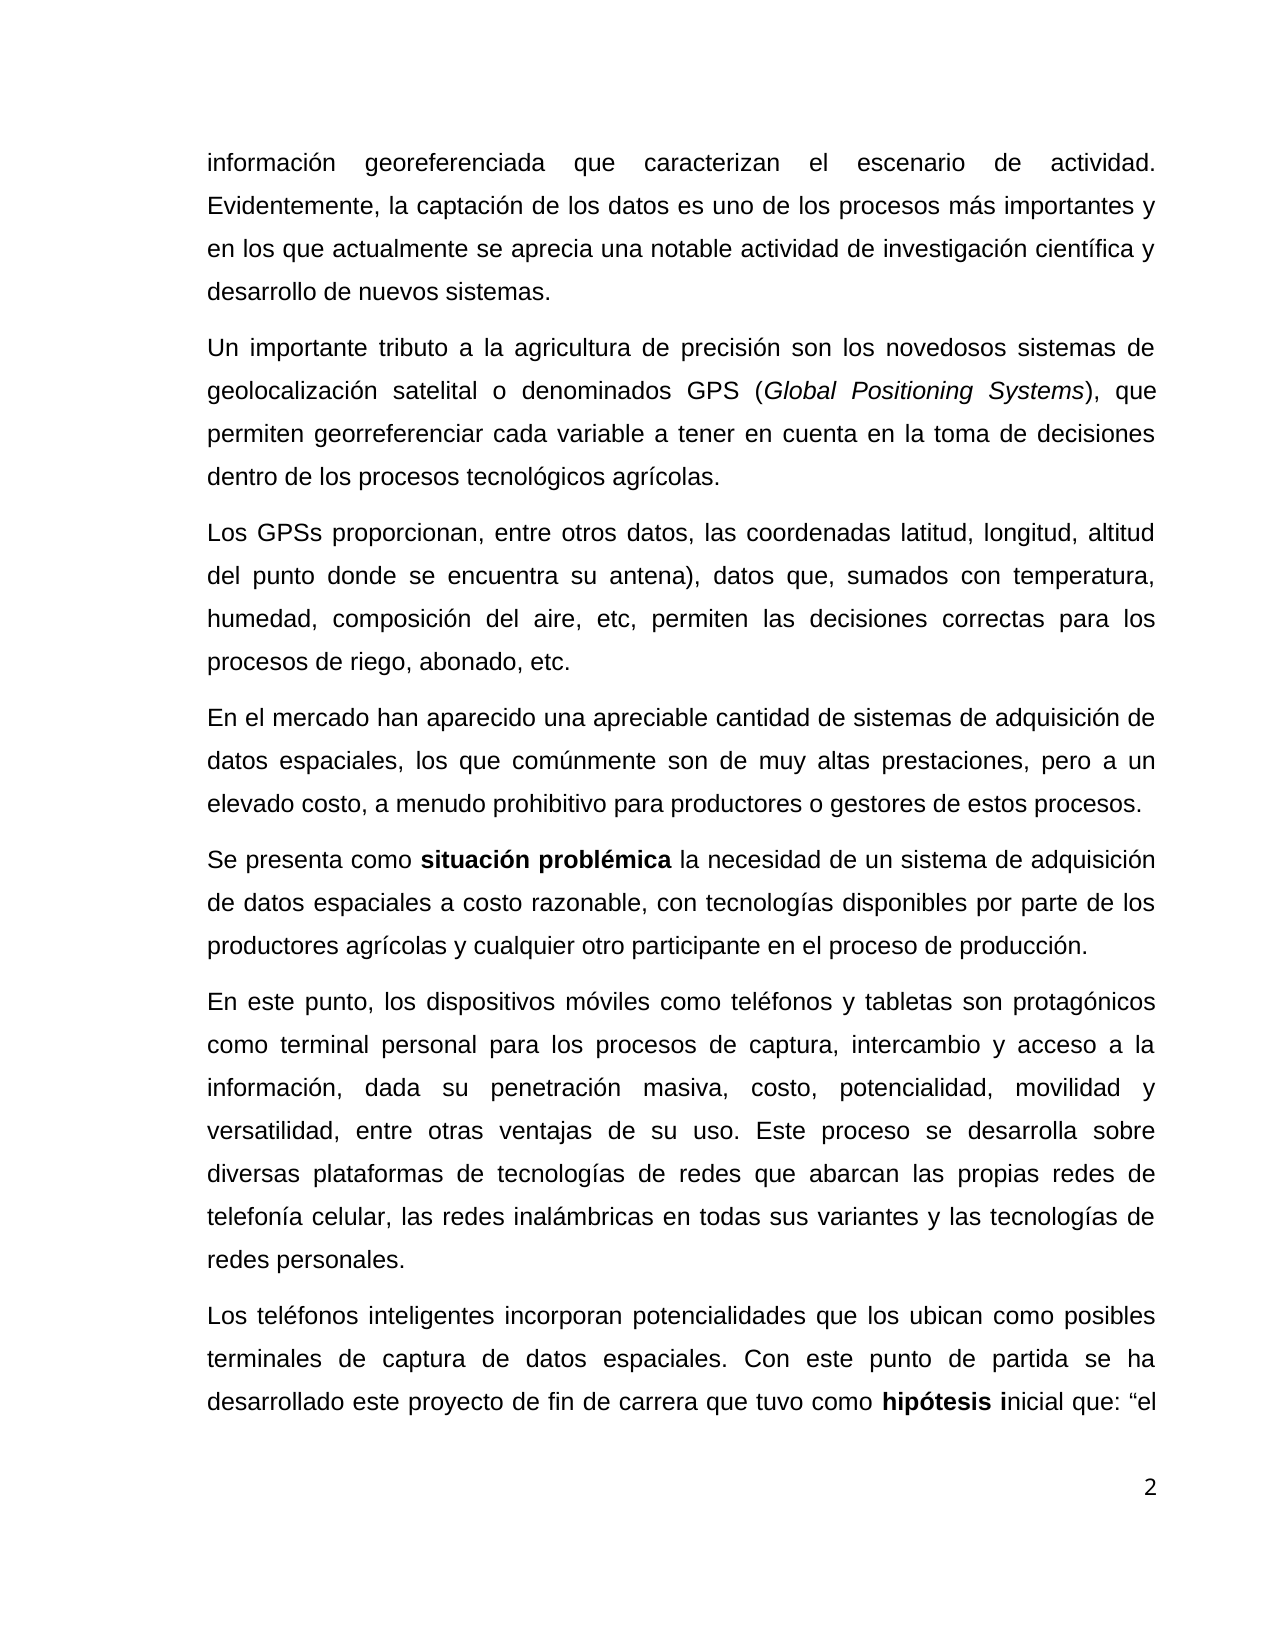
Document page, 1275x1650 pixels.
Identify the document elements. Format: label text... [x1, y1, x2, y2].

text En este punto, los dispositivos móviles como teléfonos y tabletas son protagónicos como terminal personal para los procesos de captura, intercambio y acceso a la información, dada su penetración masiva, costo, potencialidad, movilidad y versatilidad, entre otras ventajas de su uso. Este proceso se desarrolla sobre diversas plataformas de tecnologías de redes que abarcan las propias redes de telefonía celular, las redes inalámbricas en todas sus variantes y las tecnologías de redes personales. [207, 986, 1157, 1274]
text Los teléfonos inteligentes incorporan potencialidades que los ubican como posibles terminales de captura de datos espaciales. Con este punto de partida se ha desarrollado este proyecto de fin de carrera que tuvo como hipótesis inicial que: “el [207, 1301, 1157, 1416]
text Un importante tributo a la agricultura de precisión son los novedosos sistemas de geolocalización satelital o denominados GPS (Global Positioning Systems), que permiten georreferenciar cada variable a tener en cuenta en la toma de decisiones dentro de los procesos tecnológicos agrícolas. [207, 333, 1157, 491]
text información georeferenciada que caracterizan el escenario de actividad. Evidentemente, la captación de los datos es uno de los procesos más importantes y en los que actualmente se aprecia una notable actividad de investigación científica y desarrollo de nuevos sistemas. [207, 148, 1157, 306]
text Los GPSs proporcionan, entre otros datos, las coordenadas latitud, longitud, altitud del punto donde se encuentra su antena), datos que, sumados con temperatura, humedad, composición del aire, etc, permiten las decisiones correctas para los procesos de riego, abonado, etc. [207, 518, 1157, 676]
text En el mercado han aparecido una apreciable cantidad de sistemas de adquisición de datos espaciales, los que comúnmente son de muy altas prestaciones, pero a un elevado costo, a menudo prohibitivo para productores o gestores de estos procesos. [207, 703, 1157, 818]
text Se presenta como situación problémica la necesidad de un sistema de adquisición de datos espaciales a costo razonable, con tecnologías disponibles por parte de los productores agrícolas y cualquier otro participante en el proceso de producción. [207, 844, 1157, 959]
